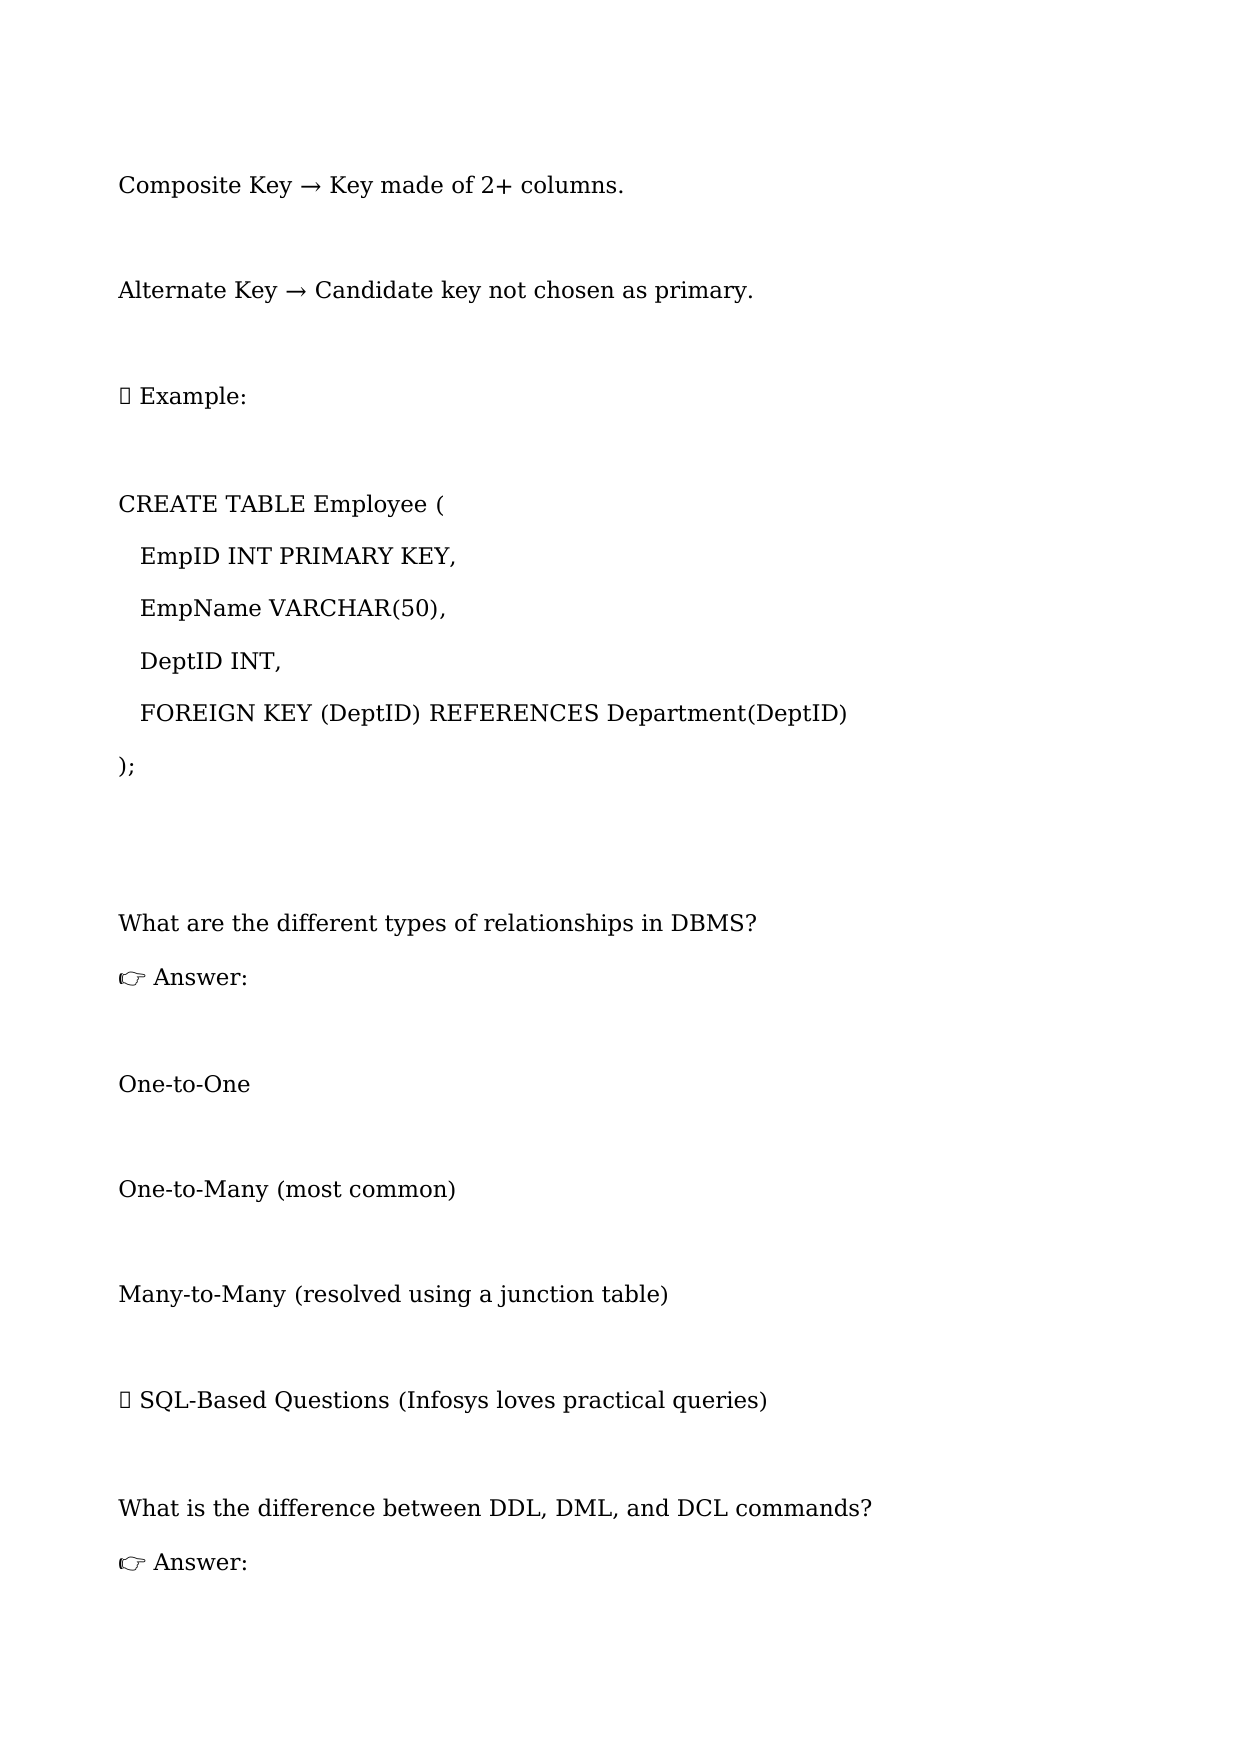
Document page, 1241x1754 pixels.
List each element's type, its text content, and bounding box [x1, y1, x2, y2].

text 👉 Answer: [118, 1546, 1122, 1577]
text Composite Key → Key made of 2+ columns. [118, 171, 1122, 198]
text EmpName VARCHAR(50), [118, 594, 1122, 622]
text DeptID INT, [118, 646, 1122, 674]
text FOREIGN KEY (DeptID) REFERENCES Department(DeptID) [118, 699, 1122, 726]
text What are the different types of relationships in DBMS? [118, 908, 1122, 936]
text 🔹 SQL-Based Questions (Infosys loves practical queries) [118, 1384, 1122, 1416]
text One-to-One [118, 1070, 1122, 1097]
text CREATE TABLE Employee ( [118, 489, 1122, 517]
text EmpID INT PRIMARY KEY, [118, 542, 1122, 569]
text Many-to-Many (resolved using a junction table) [118, 1279, 1122, 1307]
text One-to-Many (most common) [118, 1175, 1122, 1202]
text ); [118, 751, 1122, 779]
text 📌 Example: [118, 380, 1122, 411]
text 👉 Answer: [118, 961, 1122, 992]
text Alternate Key → Candidate key not chosen as primary. [118, 275, 1122, 303]
text What is the difference between DDL, DML, and DCL commands? [118, 1493, 1122, 1521]
